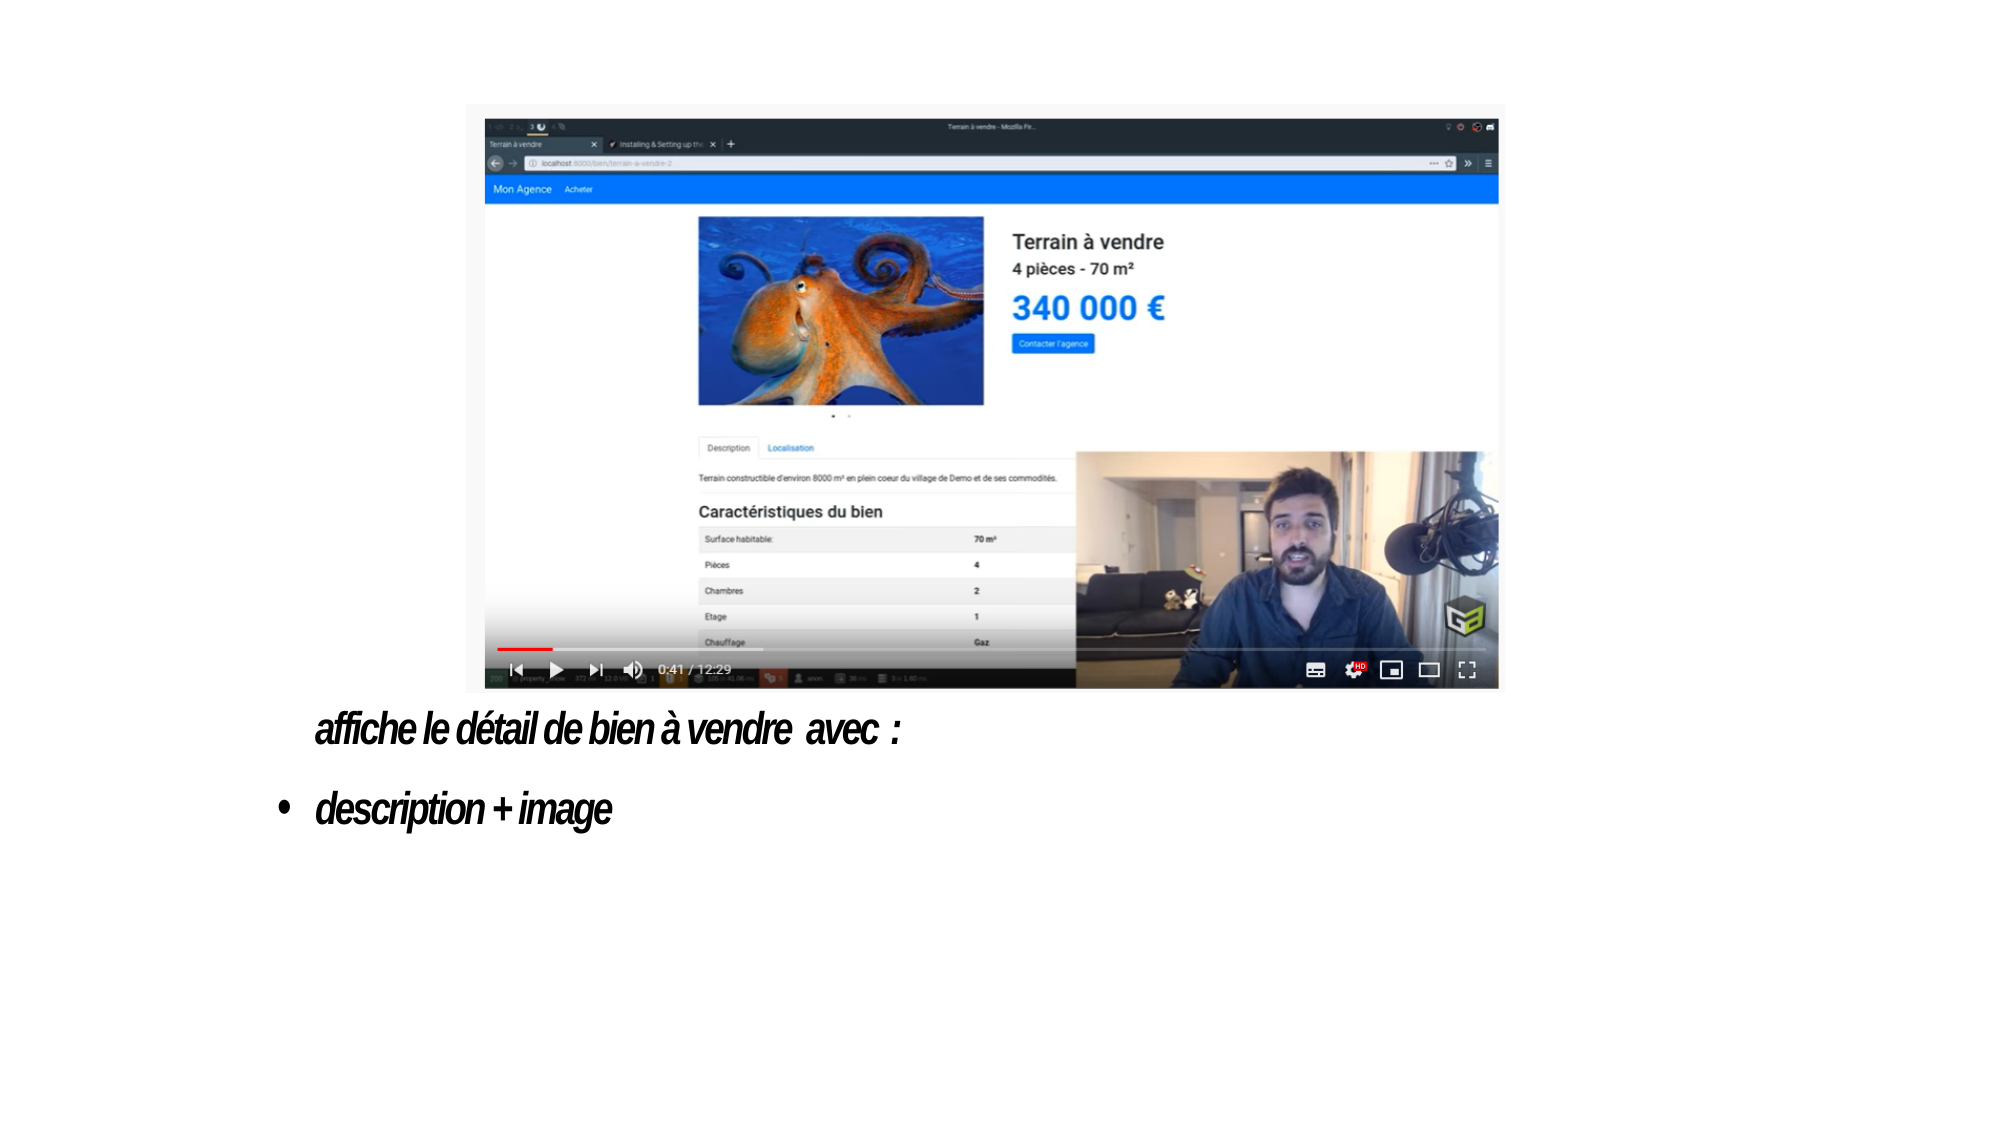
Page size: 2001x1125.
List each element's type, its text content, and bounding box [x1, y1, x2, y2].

picture [465, 104, 1506, 693]
list affiche le détail de bien à vendre avec : [277, 104, 1748, 754]
list description + image [277, 775, 1748, 835]
